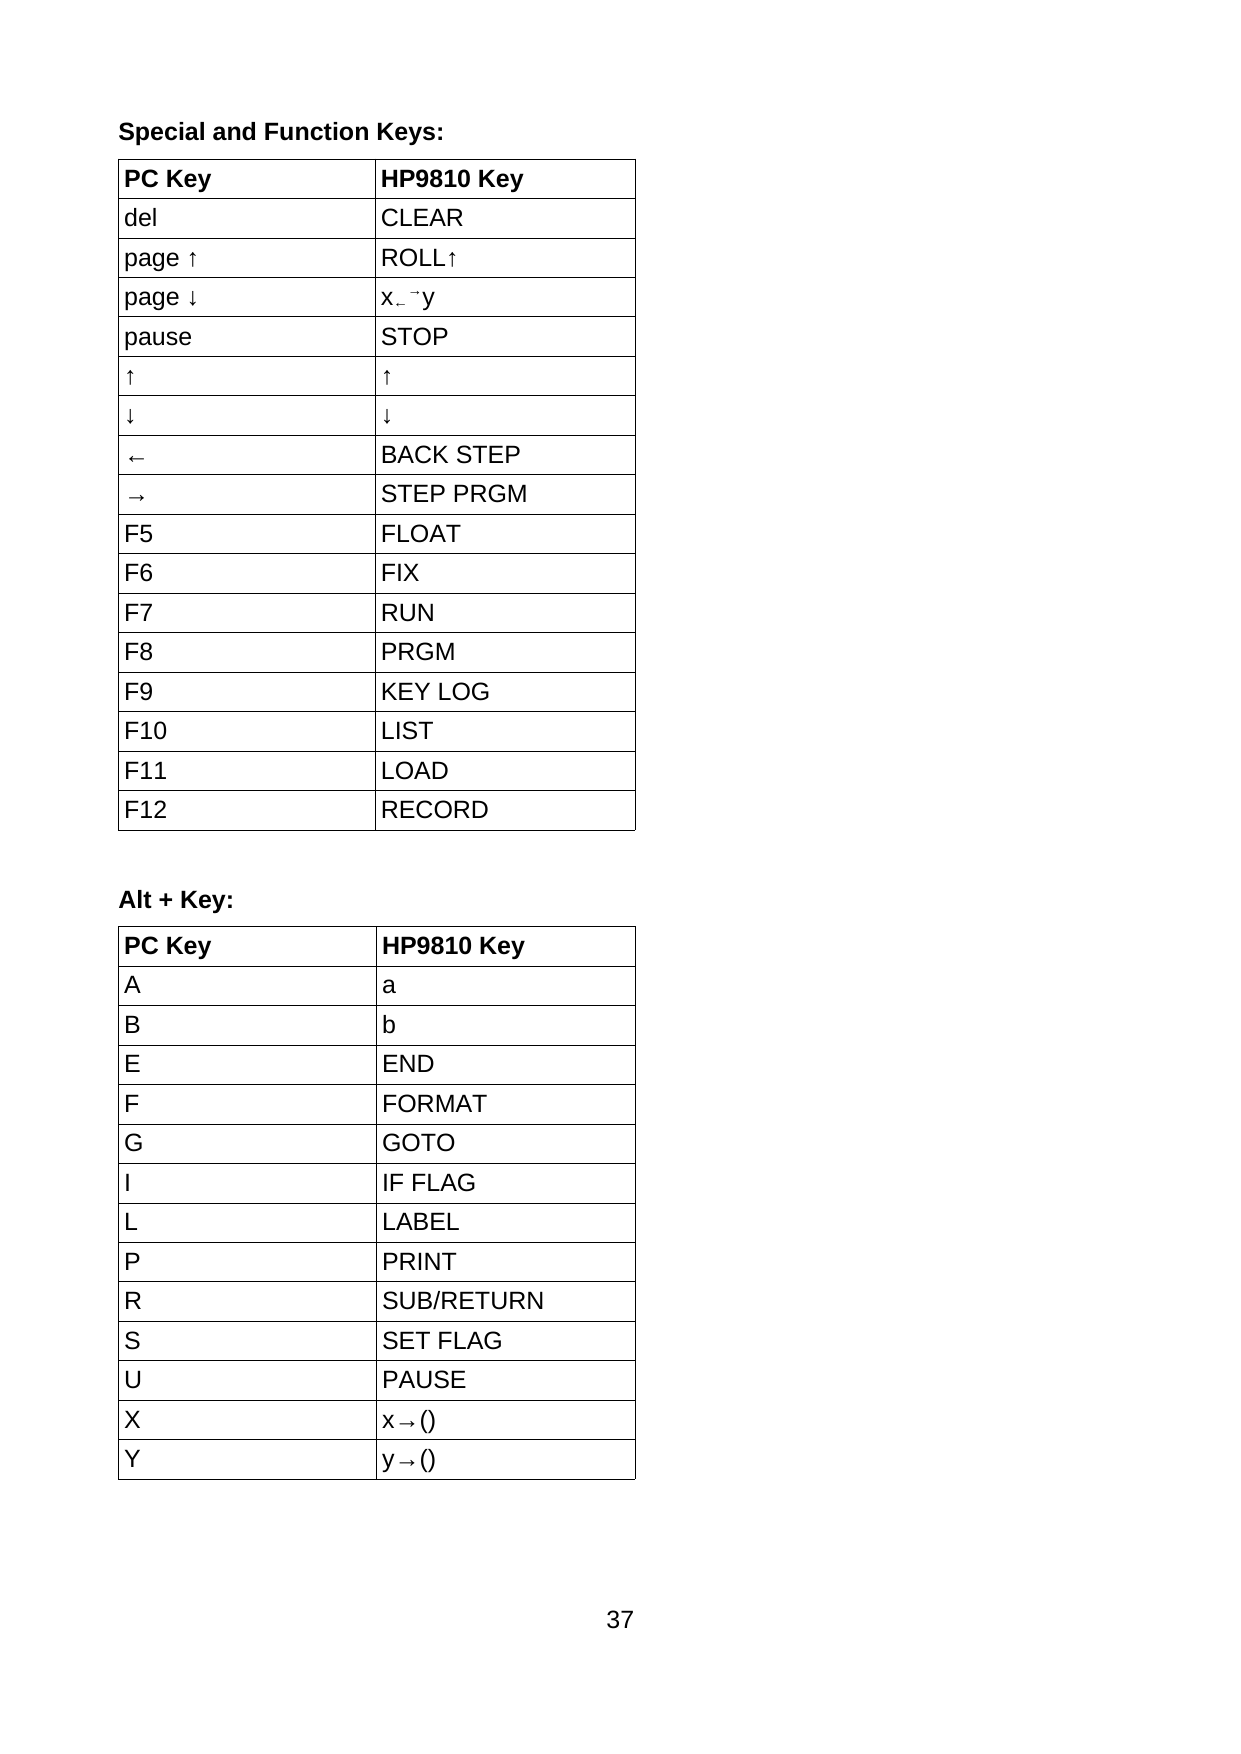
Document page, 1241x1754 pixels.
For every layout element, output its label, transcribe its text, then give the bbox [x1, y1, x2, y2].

table_cell PAUSE [377, 1361, 635, 1400]
table_cell ROLL↑ [376, 239, 635, 277]
table_cell BACK STEP [376, 436, 635, 474]
table_cell R [119, 1282, 376, 1321]
table_cell S [119, 1322, 376, 1360]
text Alt + Key: [118, 886, 1122, 913]
table_cell ↓ [119, 396, 375, 435]
table_cell E [119, 1046, 376, 1084]
table_cell Y [119, 1440, 376, 1479]
table_cell → [119, 475, 375, 514]
table_cell IF FLAG [377, 1164, 635, 1202]
table_cell page ↑ [119, 239, 375, 277]
table_cell STEP PRGM [376, 475, 635, 514]
table_cell GOTO [377, 1125, 635, 1163]
table_cell ← [119, 436, 375, 474]
table_header PC Key [119, 927, 376, 966]
table_cell ↑ [376, 357, 635, 395]
table_cell F5 [119, 515, 375, 553]
table_cell SUB/RETURN [377, 1282, 635, 1321]
table_cell PRGM [376, 633, 635, 672]
table_cell F6 [119, 554, 375, 593]
table_cell U [119, 1361, 376, 1400]
table_cell LABEL [377, 1204, 635, 1242]
table_cell F10 [119, 712, 375, 751]
table_cell page ↓ [119, 278, 375, 316]
table_cell F [119, 1085, 376, 1123]
table_cell G [119, 1125, 376, 1163]
table_cell FIX [376, 554, 635, 593]
table_cell F7 [119, 594, 375, 632]
table_cell B [119, 1006, 376, 1044]
table_cell pause [119, 317, 375, 356]
table_header PC Key [119, 160, 375, 198]
table_cell F9 [119, 673, 375, 711]
table_cell a [377, 967, 635, 1005]
table_header HP9810 Key [377, 927, 635, 966]
table_cell A [119, 967, 376, 1005]
table_cell KEY LOG [376, 673, 635, 711]
table_cell b [377, 1006, 635, 1044]
table_cell y→() [377, 1440, 635, 1479]
table_cell ↑ [119, 357, 375, 395]
table_cell CLEAR [376, 199, 635, 237]
table_cell F12 [119, 791, 375, 830]
table_cell LOAD [376, 752, 635, 790]
table_cell ↓ [376, 396, 635, 435]
table_cell RUN [376, 594, 635, 632]
table_header HP9810 Key [376, 160, 635, 198]
table_cell FLOAT [376, 515, 635, 553]
table_cell SET FLAG [377, 1322, 635, 1360]
table_cell END [377, 1046, 635, 1084]
table_cell L [119, 1204, 376, 1242]
table_cell PRINT [377, 1243, 635, 1281]
table_cell F8 [119, 633, 375, 672]
table_cell P [119, 1243, 376, 1281]
table_cell RECORD [376, 791, 635, 830]
table_cell LIST [376, 712, 635, 751]
table_cell I [119, 1164, 376, 1202]
text Special and Function Keys: [118, 118, 1122, 146]
table_cell x→() [377, 1401, 635, 1439]
table_cell FORMAT [377, 1085, 635, 1123]
table_cell x←→y [376, 278, 635, 316]
table_cell X [119, 1401, 376, 1439]
table_cell STOP [376, 317, 635, 356]
table_cell F11 [119, 752, 375, 790]
table_cell del [119, 199, 375, 237]
